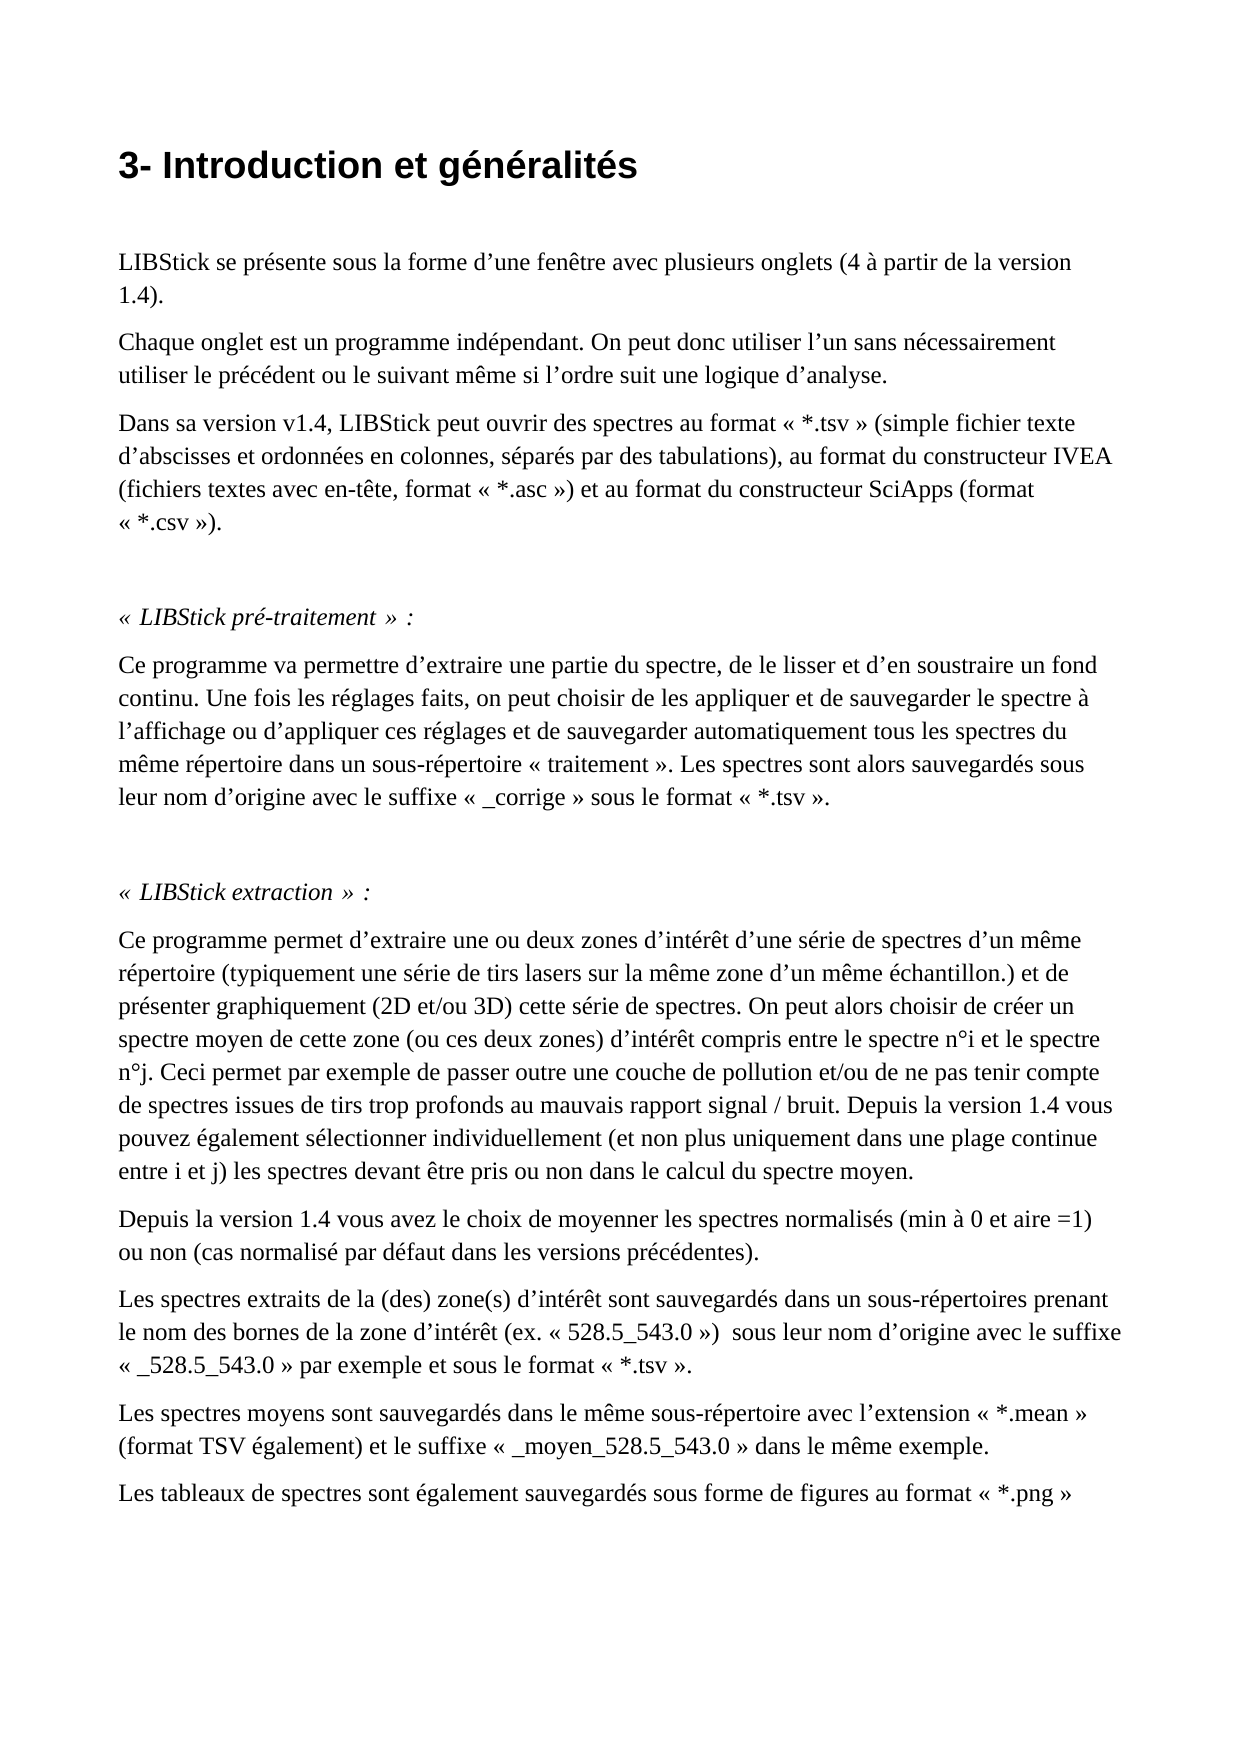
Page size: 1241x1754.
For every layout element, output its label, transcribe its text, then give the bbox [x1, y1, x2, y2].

text Dans sa version v1.4, LIBStick peut ouvrir des spectres au format « *.tsv » (simple fichier texte d’abscisses et ordonnées en colonnes, séparés par des tabulations), au format du constructeur IVEA (fichiers textes avec en-tête, format « *.asc ») et au format du constructeur SciApps (format « *.csv »). [118, 408, 1122, 536]
subtitle 3- Introduction et généralités [118, 143, 1122, 187]
text Ce programme va permettre d’extraire une partie du spectre, de le lisser et d’en soustraire un fond continu. Une fois les réglages faits, on peut choisir de les appliquer et de sauvegarder le spectre à l’affichage ou d’appliquer ces réglages et de sauvegarder automatiquement tous les spectres du même répertoire dans un sous-répertoire « traitement ». Les spectres sont alors sauvegardés sous leur nom d’origine avec le suffixe « _corrige » sous le format « *.tsv ». [118, 650, 1122, 811]
text LIBStick se présente sous la forme d’une fenêtre avec plusieurs onglets (4 à partir de la version 1.4). [118, 247, 1122, 309]
text « LIBStick extraction » : [118, 877, 1122, 906]
text Les spectres extraits de la (des) zone(s) d’intérêt sont sauvegardés dans un sous-répertoires prenant le nom des bornes de la zone d’intérêt (ex. « 528.5_543.0 ») sous leur nom d’origine avec le suffixe « _528.5_543.0 » par exemple et sous le format « *.tsv ». [118, 1284, 1122, 1379]
text Les spectres moyens sont sauvegardés dans le même sous-répertoire avec l’extension « *.mean » (format TSV également) et le suffixe « _moyen_528.5_543.0 » dans le même exemple. [118, 1398, 1122, 1460]
text Chaque onglet est un programme indépendant. On peut donc utiliser l’un sans nécessairement utiliser le précédent ou le suivant même si l’ordre suit une logique d’analyse. [118, 327, 1122, 389]
text Depuis la version 1.4 vous avez le choix de moyenner les spectres normalisés (min à 0 et aire =1) ou non (cas normalisé par défaut dans les versions précédentes). [118, 1204, 1122, 1265]
text Ce programme permet d’extraire une ou deux zones d’intérêt d’une série de spectres d’un même répertoire (typiquement une série de tirs lasers sur la même zone d’un même échantillon.) et de présenter graphiquement (2D et/ou 3D) cette série de spectres. On peut alors choisir de créer un spectre moyen de cette zone (ou ces deux zones) d’intérêt compris entre le spectre n°i et le spectre n°j. Ceci permet par exemple de passer outre une couche de pollution et/ou de ne pas tenir compte de spectres issues de tirs trop profonds au mauvais rapport signal / bruit. Depuis la version 1.4 vous pouvez également sélectionner individuellement (et non plus uniquement dans une plage continue entre i et j) les spectres devant être pris ou non dans le calcul du spectre moyen. [118, 925, 1122, 1185]
text Les tableaux de spectres sont également sauvegardés sous forme de figures au format « *.png » [118, 1478, 1122, 1507]
text « LIBStick pré-traitement » : [118, 602, 1122, 631]
